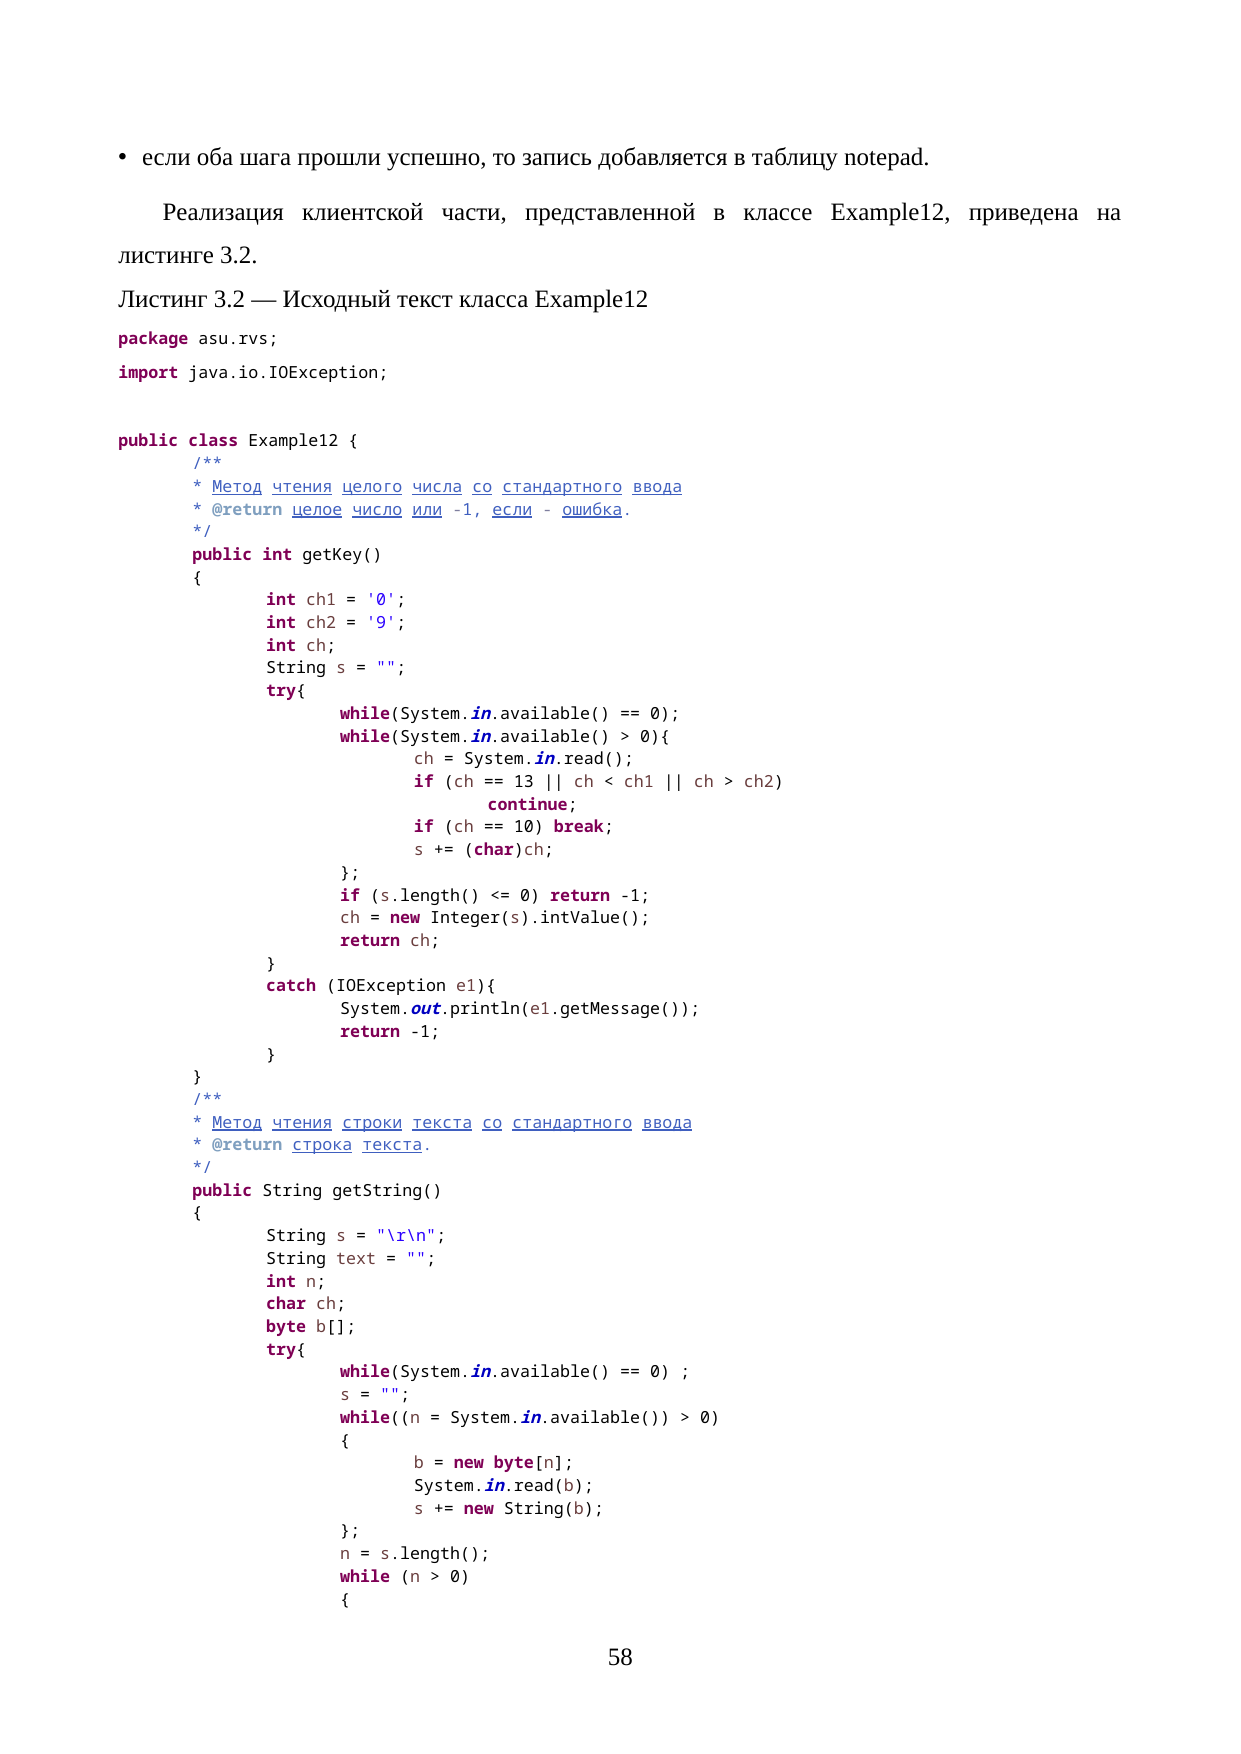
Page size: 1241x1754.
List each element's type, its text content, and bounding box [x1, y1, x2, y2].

text int n; [118, 1269, 1122, 1292]
text int ch2 = '9'; [118, 611, 1122, 633]
text package asu.rvs; [118, 327, 1122, 349]
text while(System.in.available() == 0) ; [118, 1360, 1122, 1383]
text s += new String(b); [118, 1496, 1122, 1519]
list если оба шага прошли успешно, то запись добавляется в таблицу notepad. [118, 142, 1122, 171]
text System.out.println(e1.getMessage()); [118, 997, 1122, 1019]
text b = new byte[n]; [118, 1451, 1122, 1473]
text System.in.read(b); [118, 1473, 1122, 1496]
text * @return целое число или -1, если - ошибка. [118, 497, 1122, 520]
text byte b[]; [118, 1314, 1122, 1337]
text { [118, 1428, 1122, 1451]
text String s = ""; [118, 656, 1122, 679]
text import java.io.IOException; [118, 361, 1122, 383]
text }; [118, 860, 1122, 883]
text catch (IOException e1){ [118, 974, 1122, 997]
text { [118, 1587, 1122, 1610]
text ch = System.in.read(); [118, 747, 1122, 769]
text s += (char)ch; [118, 838, 1122, 860]
text int ch; [118, 633, 1122, 656]
text while((n = System.in.available()) > 0) [118, 1405, 1122, 1428]
text while (n > 0) [118, 1564, 1122, 1587]
text if (s.length() <= 0) return -1; [118, 883, 1122, 906]
text char ch; [118, 1292, 1122, 1314]
text ch = new Integer(s).intValue(); [118, 906, 1122, 928]
text try{ [118, 679, 1122, 701]
text public String getString() [118, 1178, 1122, 1201]
text /** [118, 452, 1122, 474]
text try{ [118, 1337, 1122, 1360]
text { [118, 565, 1122, 588]
text * Метод чтения строки текста со стандартного ввода [118, 1110, 1122, 1133]
text */ [118, 520, 1122, 542]
text Реализация клиентской части, представленной в классе Example12, приведена на листинге 3.2. [118, 197, 1122, 269]
text */ [118, 1156, 1122, 1178]
text continue; [118, 792, 1122, 815]
text n = s.length(); [118, 1542, 1122, 1564]
text } [118, 1042, 1122, 1065]
text if (ch == 13 || ch < ch1 || ch > ch2) [118, 769, 1122, 792]
text } [118, 1065, 1122, 1087]
text while(System.in.available() == 0); [118, 701, 1122, 724]
text public int getKey() [118, 542, 1122, 565]
text * @return строка текста. [118, 1133, 1122, 1156]
text while(System.in.available() > 0){ [118, 724, 1122, 747]
text }; [118, 1519, 1122, 1542]
text return -1; [118, 1019, 1122, 1042]
text String s = "\r\n"; [118, 1224, 1122, 1246]
text * Метод чтения целого числа со стандартного ввода [118, 474, 1122, 497]
text /** [118, 1087, 1122, 1110]
text String text = ""; [118, 1246, 1122, 1269]
text Листинг 3.2 — Исходный текст класса Example12 [118, 284, 1122, 312]
text if (ch == 10) break; [118, 815, 1122, 838]
text int ch1 = '0'; [118, 588, 1122, 611]
text public class Example12 { [118, 429, 1122, 452]
text s = ""; [118, 1383, 1122, 1405]
text } [118, 951, 1122, 974]
text return ch; [118, 928, 1122, 951]
text { [118, 1201, 1122, 1224]
